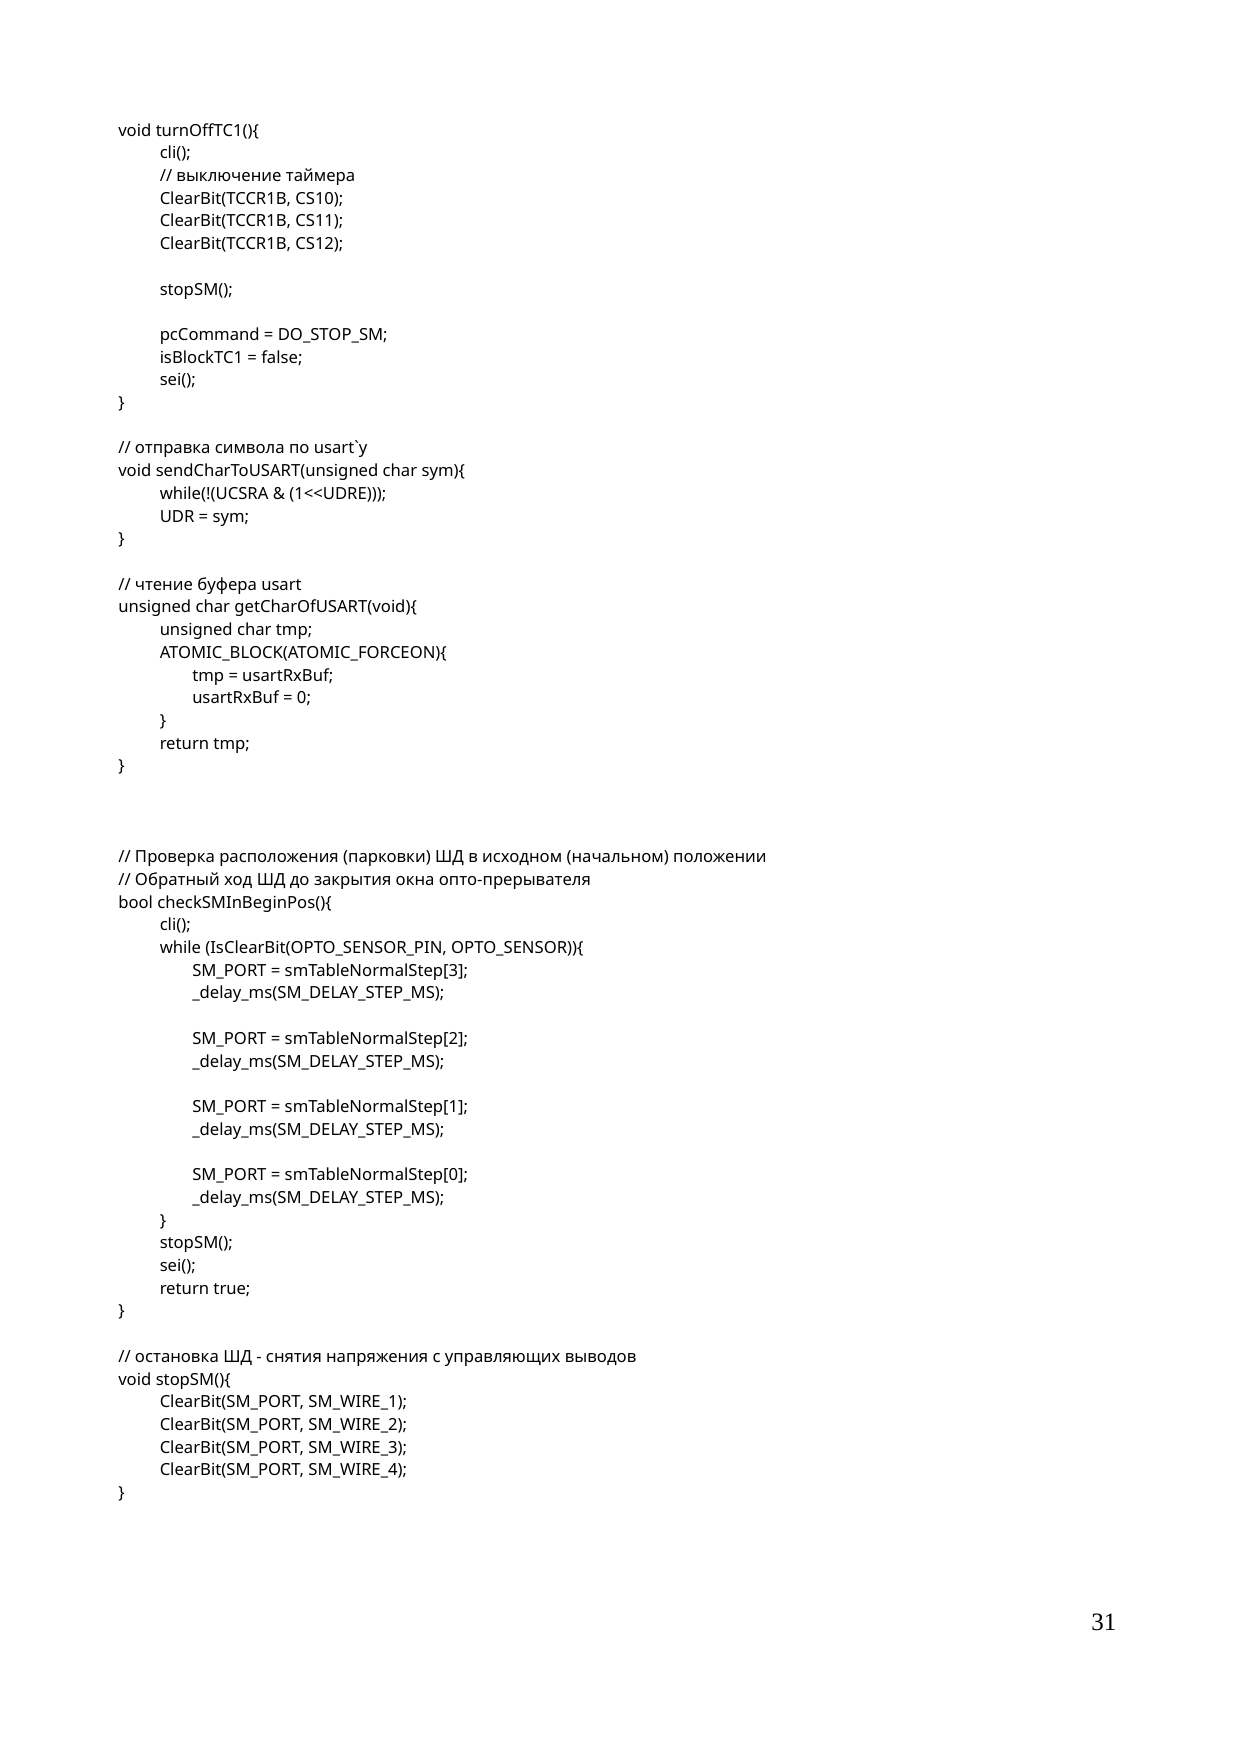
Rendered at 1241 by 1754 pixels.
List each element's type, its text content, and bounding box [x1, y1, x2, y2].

text return tmp; [118, 731, 1122, 754]
text ClearBit(SM_PORT, SM_WIRE_1); [118, 1390, 1122, 1412]
text _delay_ms(SM_DELAY_STEP_MS); [118, 1049, 1122, 1072]
text _delay_ms(SM_DELAY_STEP_MS); [118, 1185, 1122, 1208]
text } [118, 754, 1122, 777]
text cli(); [118, 141, 1122, 163]
text ClearBit(SM_PORT, SM_WIRE_3); [118, 1435, 1122, 1458]
text } [118, 1299, 1122, 1322]
text ClearBit(SM_PORT, SM_WIRE_4); [118, 1458, 1122, 1481]
text ClearBit(SM_PORT, SM_WIRE_2); [118, 1412, 1122, 1435]
text unsigned char getCharOfUSART(void){ [118, 595, 1122, 618]
text ATOMIC_BLOCK(ATOMIC_FORCEON){ [118, 640, 1122, 663]
text SM_PORT = smTableNormalStep[2]; [118, 1026, 1122, 1049]
text } [118, 391, 1122, 413]
text pcCommand = DO_STOP_SM; [118, 322, 1122, 345]
text stopSM(); [118, 277, 1122, 300]
text _delay_ms(SM_DELAY_STEP_MS); [118, 1117, 1122, 1140]
text cli(); [118, 913, 1122, 936]
text bool checkSMInBeginPos(){ [118, 890, 1122, 913]
text ClearBit(TCCR1B, CS10); [118, 186, 1122, 209]
text tmp = usartRxBuf; [118, 663, 1122, 686]
text isBlockTC1 = false; [118, 345, 1122, 368]
text sei(); [118, 368, 1122, 391]
text void turnOffTC1(){ [118, 118, 1122, 141]
text _delay_ms(SM_DELAY_STEP_MS); [118, 981, 1122, 1004]
text usartRxBuf = 0; [118, 686, 1122, 708]
text ClearBit(TCCR1B, CS12); [118, 232, 1122, 254]
text while (IsClearBit(OPTO_SENSOR_PIN, OPTO_SENSOR)){ [118, 936, 1122, 958]
text // остановка ШД - снятия напряжения с управляющих выводов [118, 1344, 1122, 1367]
text SM_PORT = smTableNormalStep[1]; [118, 1094, 1122, 1117]
text ClearBit(TCCR1B, CS11); [118, 209, 1122, 232]
text UDR = sym; [118, 504, 1122, 527]
text while(!(UCSRA & (1<<UDRE))); [118, 481, 1122, 504]
text unsigned char tmp; [118, 618, 1122, 640]
text return true; [118, 1276, 1122, 1299]
text SM_PORT = smTableNormalStep[3]; [118, 958, 1122, 981]
text SM_PORT = smTableNormalStep[0]; [118, 1163, 1122, 1185]
text // чтение буфера usart [118, 572, 1122, 595]
text // выключение таймера [118, 163, 1122, 186]
text sei(); [118, 1253, 1122, 1276]
text // Обратный ход ШД до закрытия окна опто-прерывателя [118, 867, 1122, 890]
text stopSM(); [118, 1231, 1122, 1253]
text } [118, 708, 1122, 731]
text } [118, 1481, 1122, 1503]
text } [118, 1208, 1122, 1231]
text // отправка символа по usart`у [118, 436, 1122, 459]
text } [118, 527, 1122, 549]
text void stopSM(){ [118, 1367, 1122, 1390]
text void sendCharToUSART(unsigned char sym){ [118, 459, 1122, 481]
text // Проверка расположения (парковки) ШД в исходном (начальном) положении [118, 845, 1122, 867]
